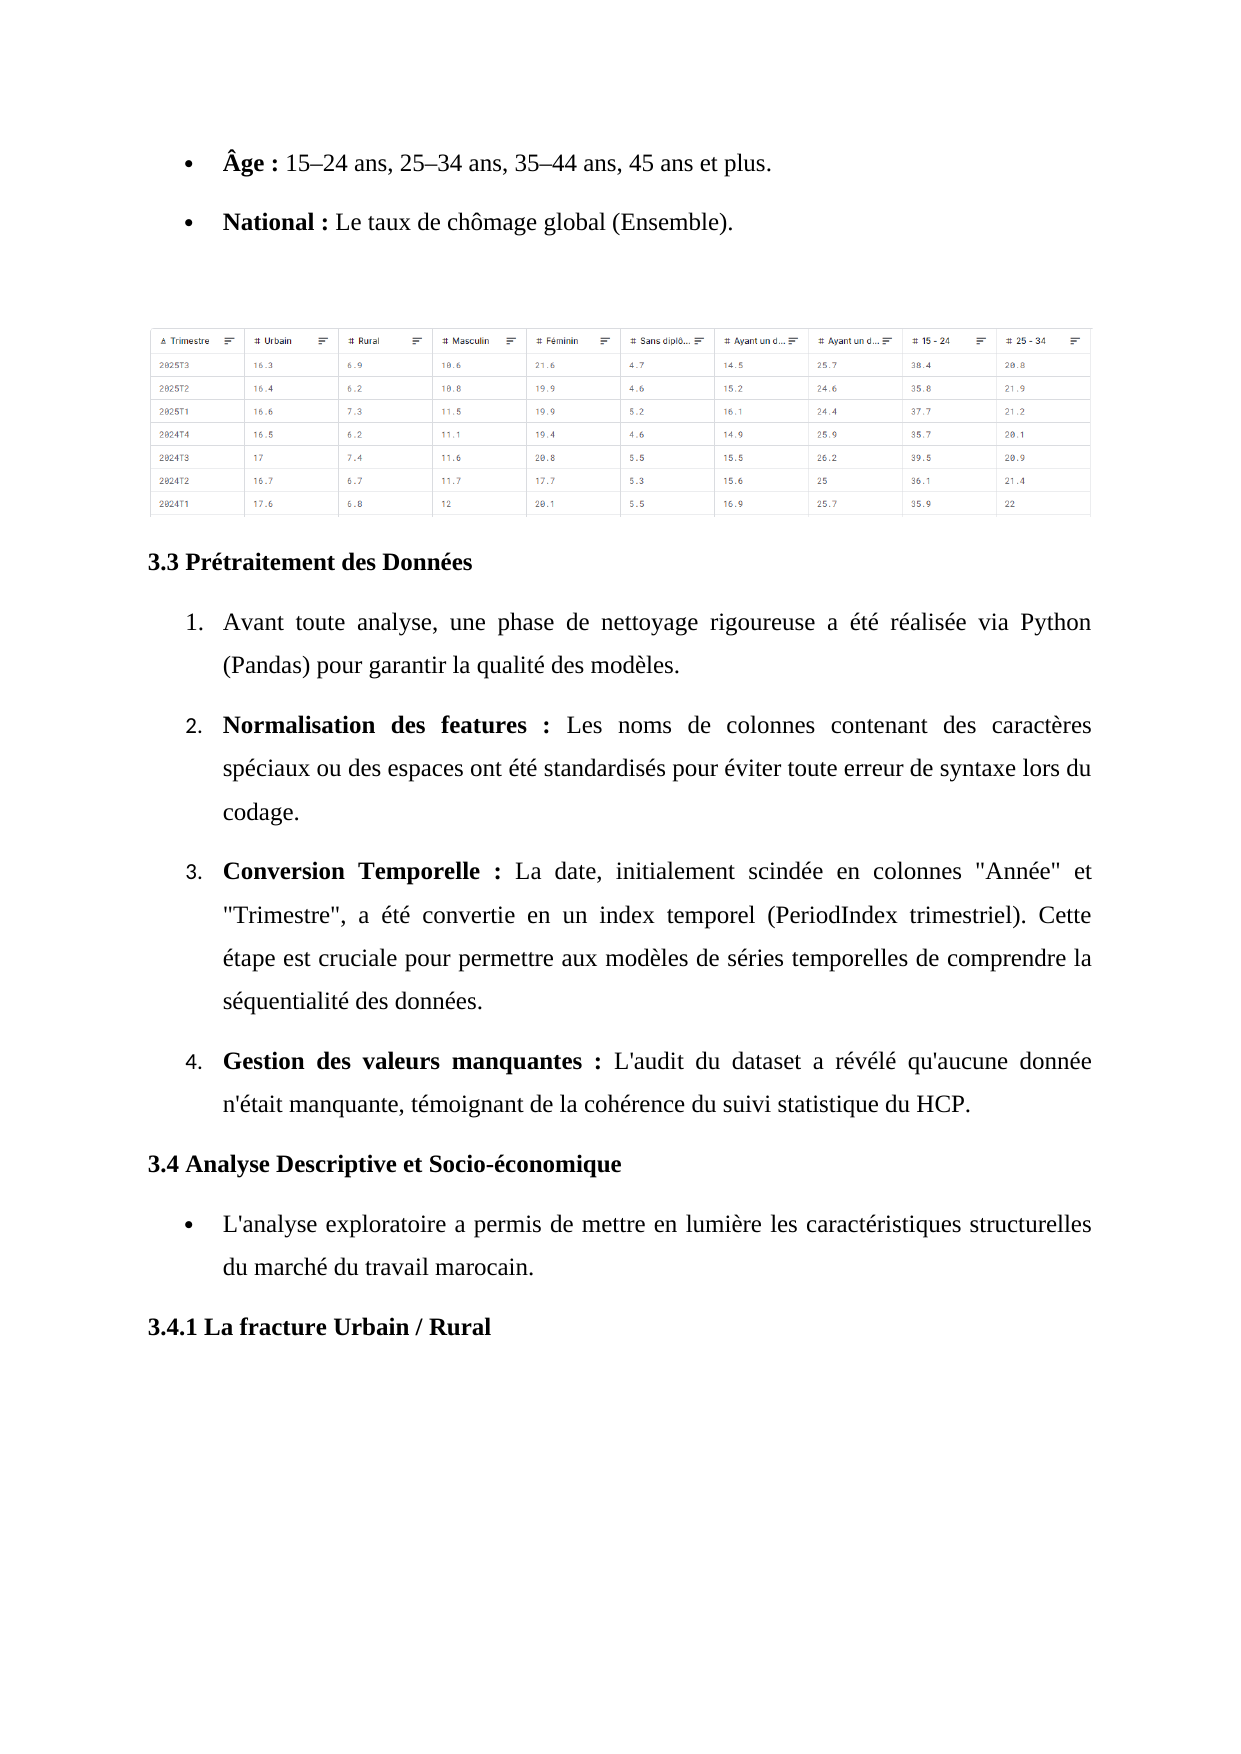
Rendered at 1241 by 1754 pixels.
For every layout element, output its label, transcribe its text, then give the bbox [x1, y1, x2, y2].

text 3.3 Prétraitement des Données [148, 547, 1093, 576]
text 3.4.1 La fracture Urbain / Rural [148, 1312, 1093, 1341]
list L'analyse exploratoire a permis de mettre en lumière les caractéristiques structurelles du marché du travail marocain. [185, 1209, 1093, 1281]
list Âge : 15–24 ans, 25–34 ans, 35–44 ans, 45 ans et plus. [185, 148, 1093, 176]
list Gestion des valeurs manquantes : L'audit du dataset a révélé qu'aucune donnée n'était manquante, témoignant de la cohérence du suivi statistique du HCP. [185, 1046, 1093, 1118]
list National : Le taux de chômage global (Ensemble). [185, 207, 1093, 236]
list Conversion Temporelle : La date, initialement scindée en colonnes "Année" et "Trimestre", a été convertie en un index temporel (PeriodIndex trimestriel). Cette étape est cruciale pour permettre aux modèles de séries temporelles de comprendre la séquentialité des données. [185, 856, 1093, 1015]
list Normalisation des features : Les noms de colonnes contenant des caractères spéciaux ou des espaces ont été standardisés pour éviter toute erreur de syntaxe lors du codage. [185, 710, 1093, 825]
list Avant toute analyse, une phase de nettoyage rigoureuse a été réalisée via Python (Pandas) pour garantir la qualité des modèles. [185, 607, 1093, 679]
text 3.4 Analyse Descriptive et Socio-économique [148, 1149, 1093, 1178]
